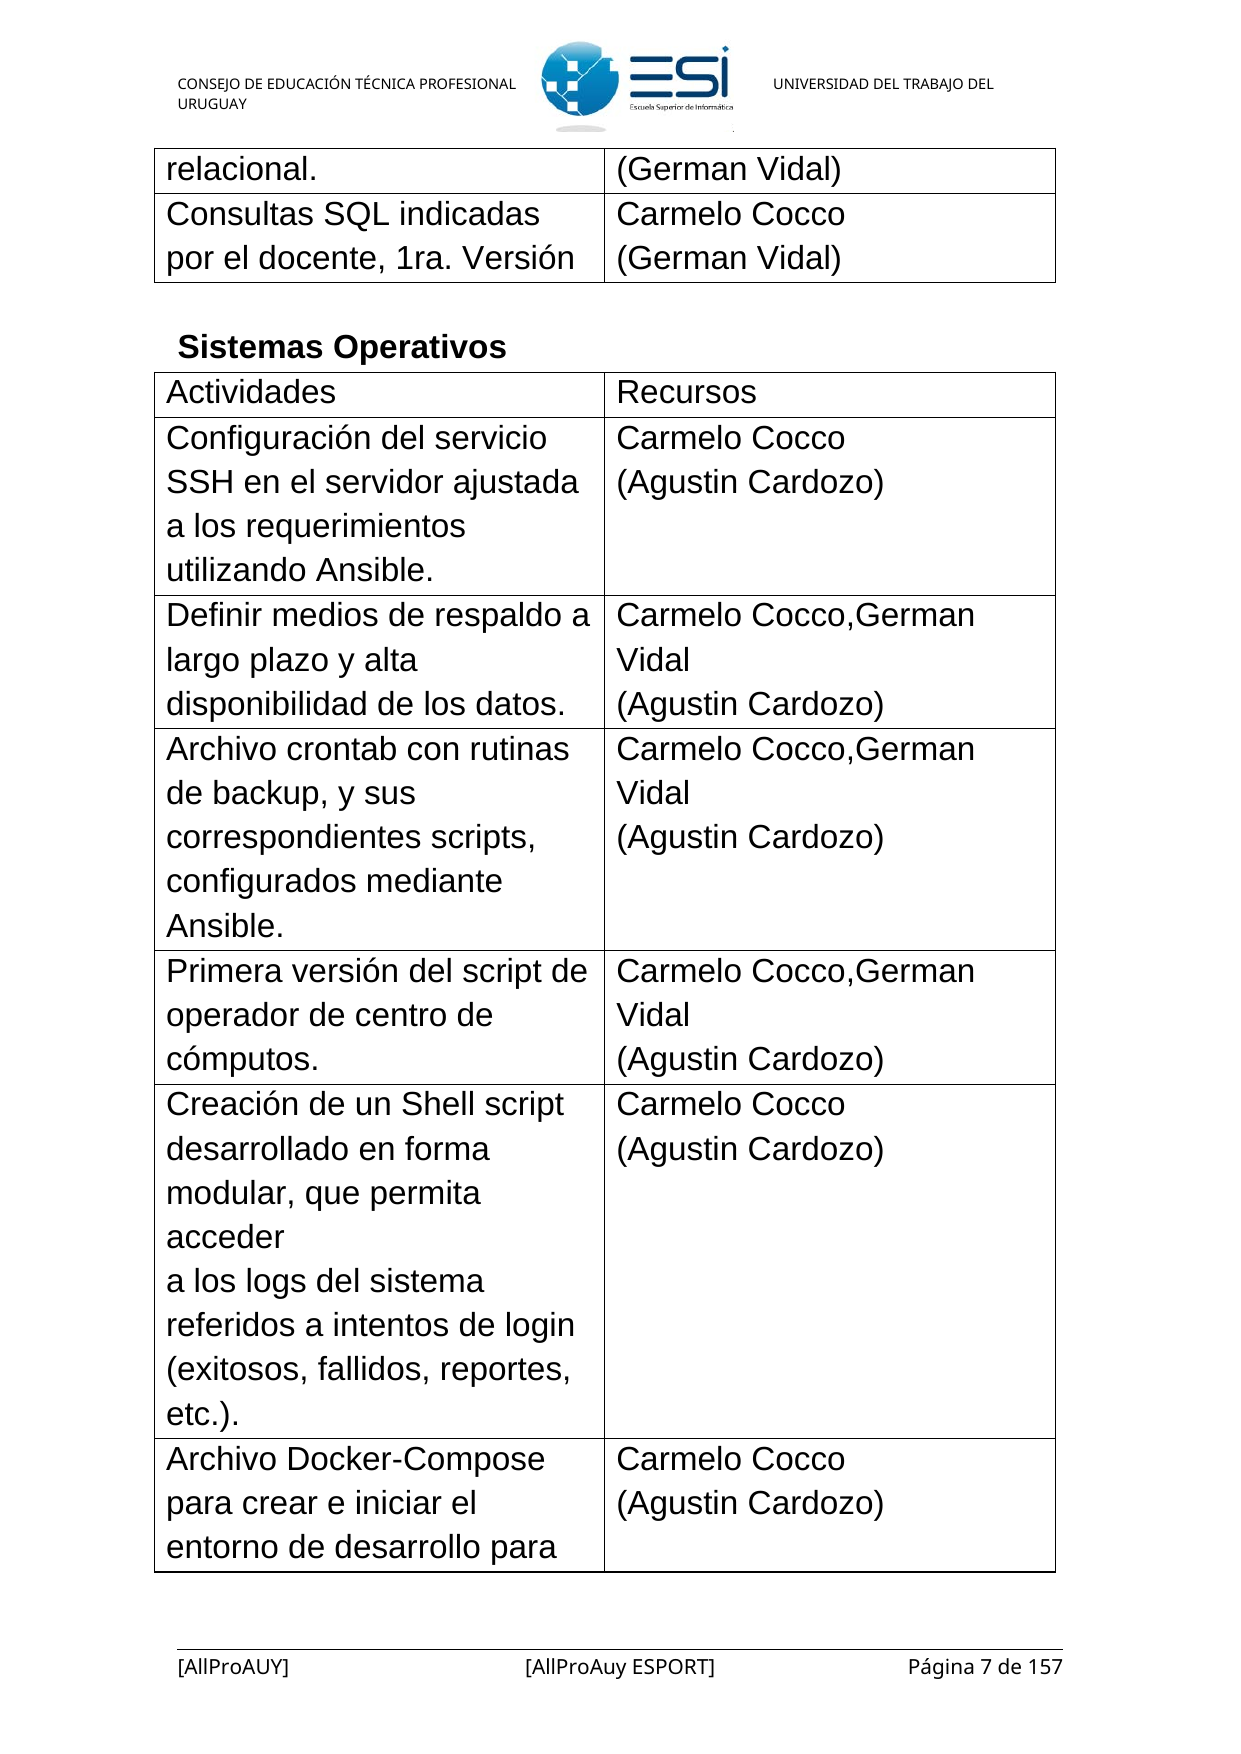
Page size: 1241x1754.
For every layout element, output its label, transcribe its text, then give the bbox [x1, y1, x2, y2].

table_cell Carmelo Cocco (Agustin Cardozo) [605, 418, 1055, 594]
table_cell Archivo crontab con rutinas de backup, y sus correspondientes scripts, configurados mediante Ansible. [155, 729, 604, 950]
table_cell Carmelo Cocco,German Vidal (Agustin Cardozo) [605, 951, 1055, 1083]
table_cell Primera versión del script de operador de centro de cómputos. [155, 951, 604, 1083]
table_cell Definir medios de respaldo a largo plazo y alta disponibilidad de los datos. [155, 596, 604, 728]
table_cell Archivo Docker-Compose para crear e iniciar el entorno de desarrollo para [155, 1439, 604, 1571]
table_cell (German Vidal) [605, 149, 1055, 193]
table_cell relacional. [155, 149, 604, 193]
table_header Actividades [155, 373, 604, 417]
table_cell Carmelo Cocco (Agustin Cardozo) [605, 1439, 1055, 1571]
table_cell Creación de un Shell script desarrollado en forma modular, que permita acceder a los logs del sistema referidos a intentos de login (exitosos, fallidos, reportes, etc.). [155, 1085, 604, 1438]
picture [534, 39, 734, 132]
text Sistemas Operativos [177, 327, 1063, 366]
table_cell Configuración del servicio SSH en el servidor ajustada a los requerimientos utilizando Ansible. [155, 418, 604, 594]
table_cell Carmelo Cocco (German Vidal) [605, 194, 1055, 282]
table_cell Carmelo Cocco (Agustin Cardozo) [605, 1085, 1055, 1438]
table_cell Carmelo Cocco,German Vidal (Agustin Cardozo) [605, 729, 1055, 950]
table_header Recursos [605, 373, 1055, 417]
table_cell Carmelo Cocco,German Vidal (Agustin Cardozo) [605, 596, 1055, 728]
table_cell Consultas SQL indicadas por el docente, 1ra. Versión [155, 194, 604, 282]
